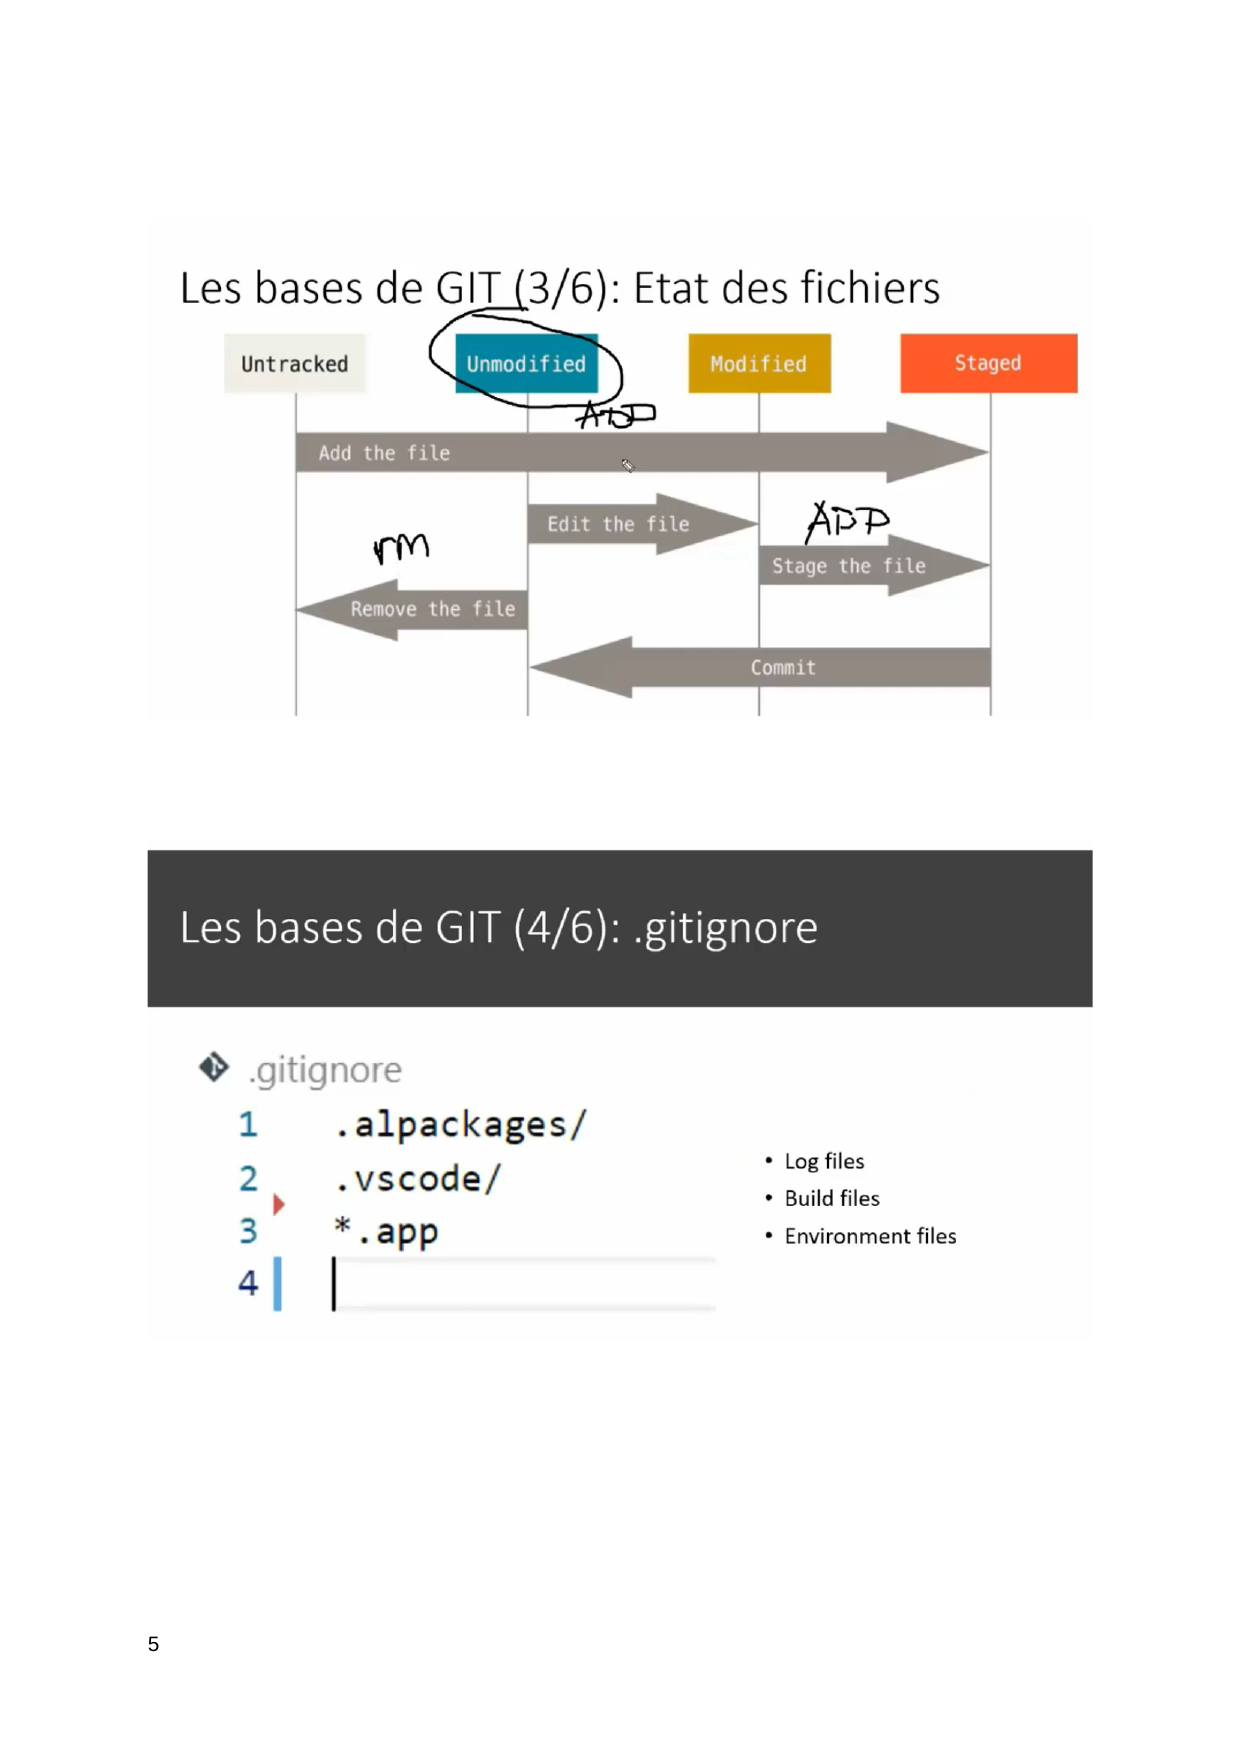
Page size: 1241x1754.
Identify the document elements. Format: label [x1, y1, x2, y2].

picture [147, 839, 1093, 1340]
picture [147, 219, 1093, 720]
